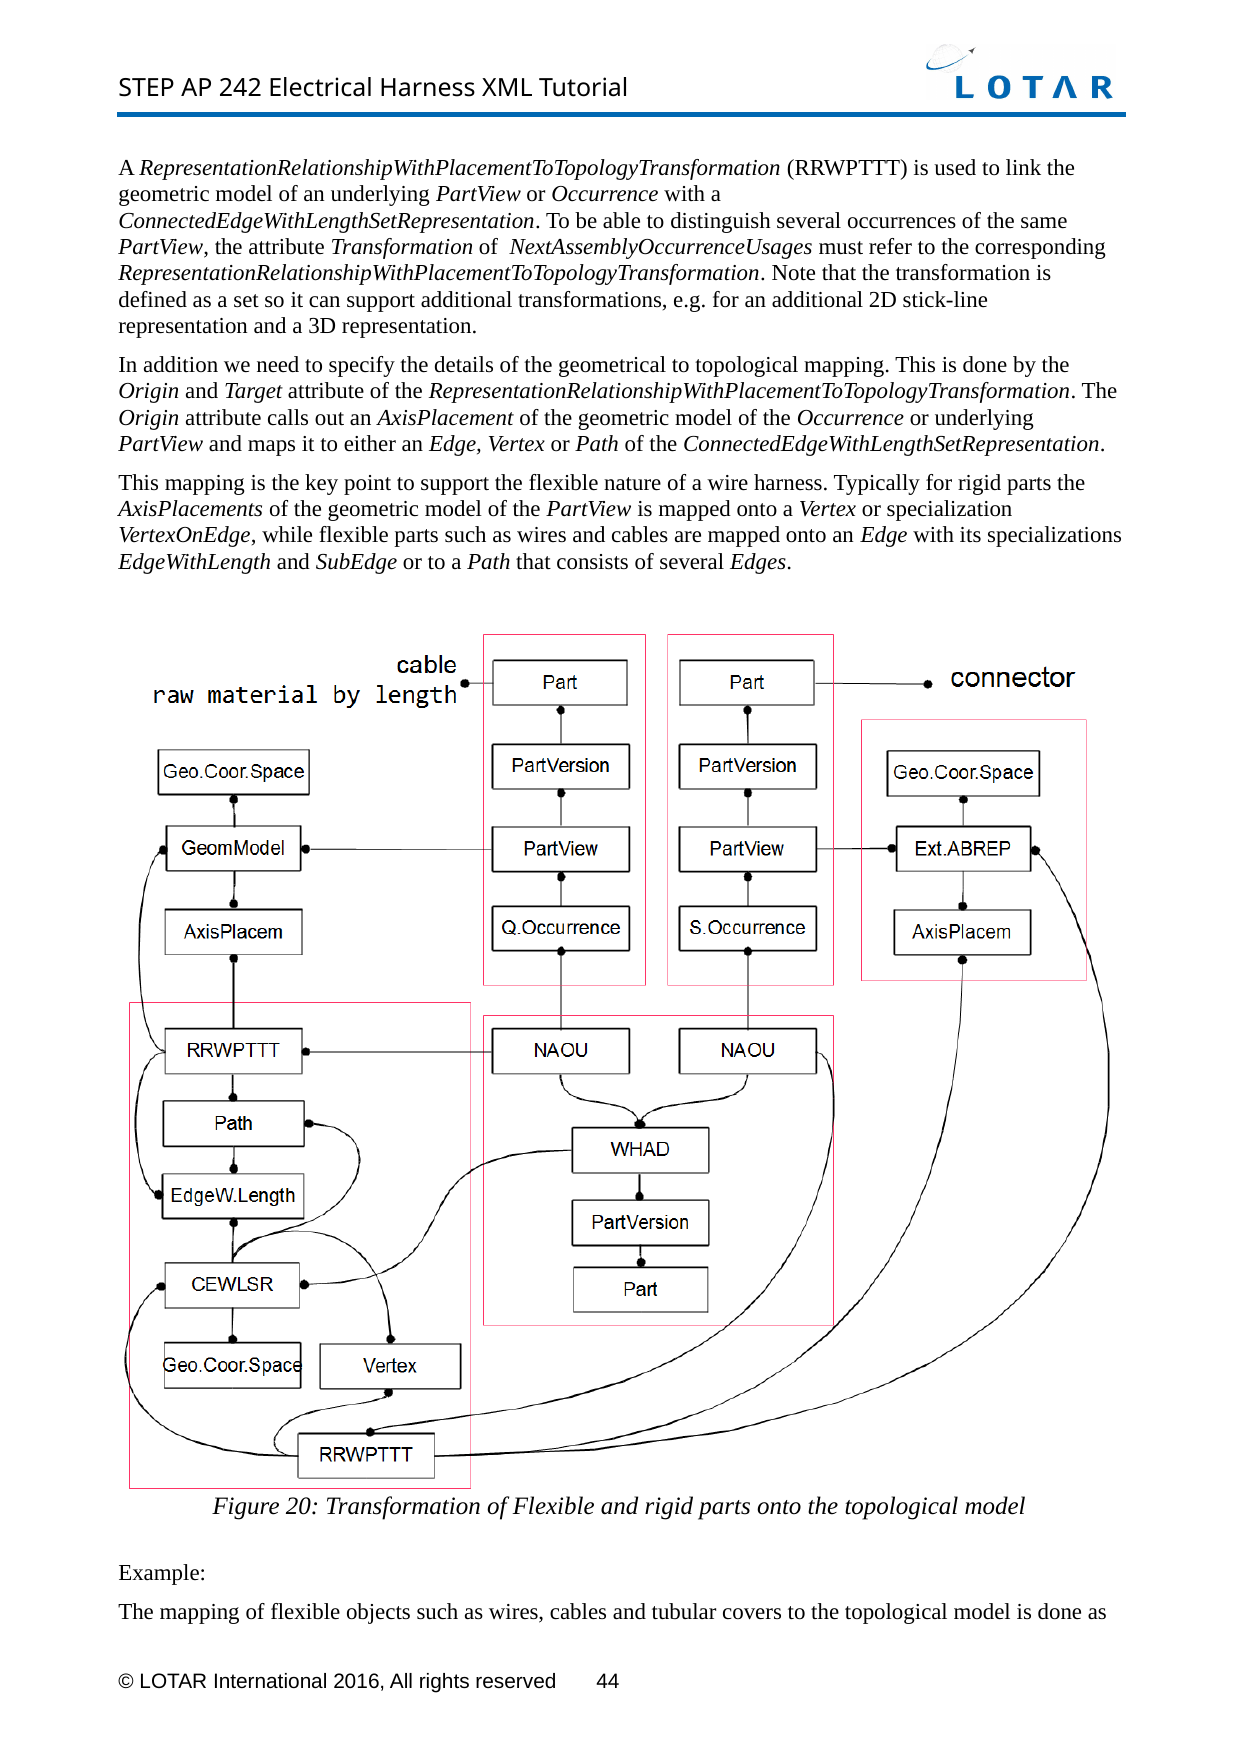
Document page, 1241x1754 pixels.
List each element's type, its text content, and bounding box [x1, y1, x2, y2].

text The mapping of flexible objects such as wires, cables and tubular covers to the topological model is done as [118, 1598, 1122, 1624]
text A RepresentationRelationshipWithPlacementToTopologyTransformation (RRWPTTT) is used to link the geometric model of an underlying PartView or Occurrence with a ConnectedEdgeWithLengthSetRepresentation. To be able to distinguish several occurrences of the same PartView, the attribute Transformation of NextAssemblyOccurrenceUsages must refer to the corresponding RepresentationRelationshipWithPlacementToTopologyTransformation. Note that the transformation is defined as a set so it can support additional transformations, e.g. for an additional 2D stick-line representation and a 3D representation. [118, 154, 1122, 338]
text This mapping is the key point to support the flexible nature of a wire harness. Typically for rigid parts the AxisPlacements of the geometric model of the PartView is mapped onto a Vertex or specialization VertexOnEdge, while flexible parts such as wires and cables are mapped onto an Edge with its specializations EdgeWithLength and SubEdge or to a Path that consists of several Edges. [118, 469, 1122, 574]
text Figure 20: Transformation of Flexible and rigid parts onto the topological model [118, 1492, 1122, 1520]
text Example: [118, 1559, 1122, 1585]
text In addition we need to specify the details of the geometrical to topological mapping. This is done by the Origin and Target attribute of the RepresentationRelationshipWithPlacementToTopologyTransformation. The Origin attribute calls out an AxisPlacement of the geometric model of the Occurrence or underlying PartView and maps it to either an Edge, Vertex or Path of the ConnectedEdgeWithLengthSetRepresentation. [118, 351, 1122, 456]
